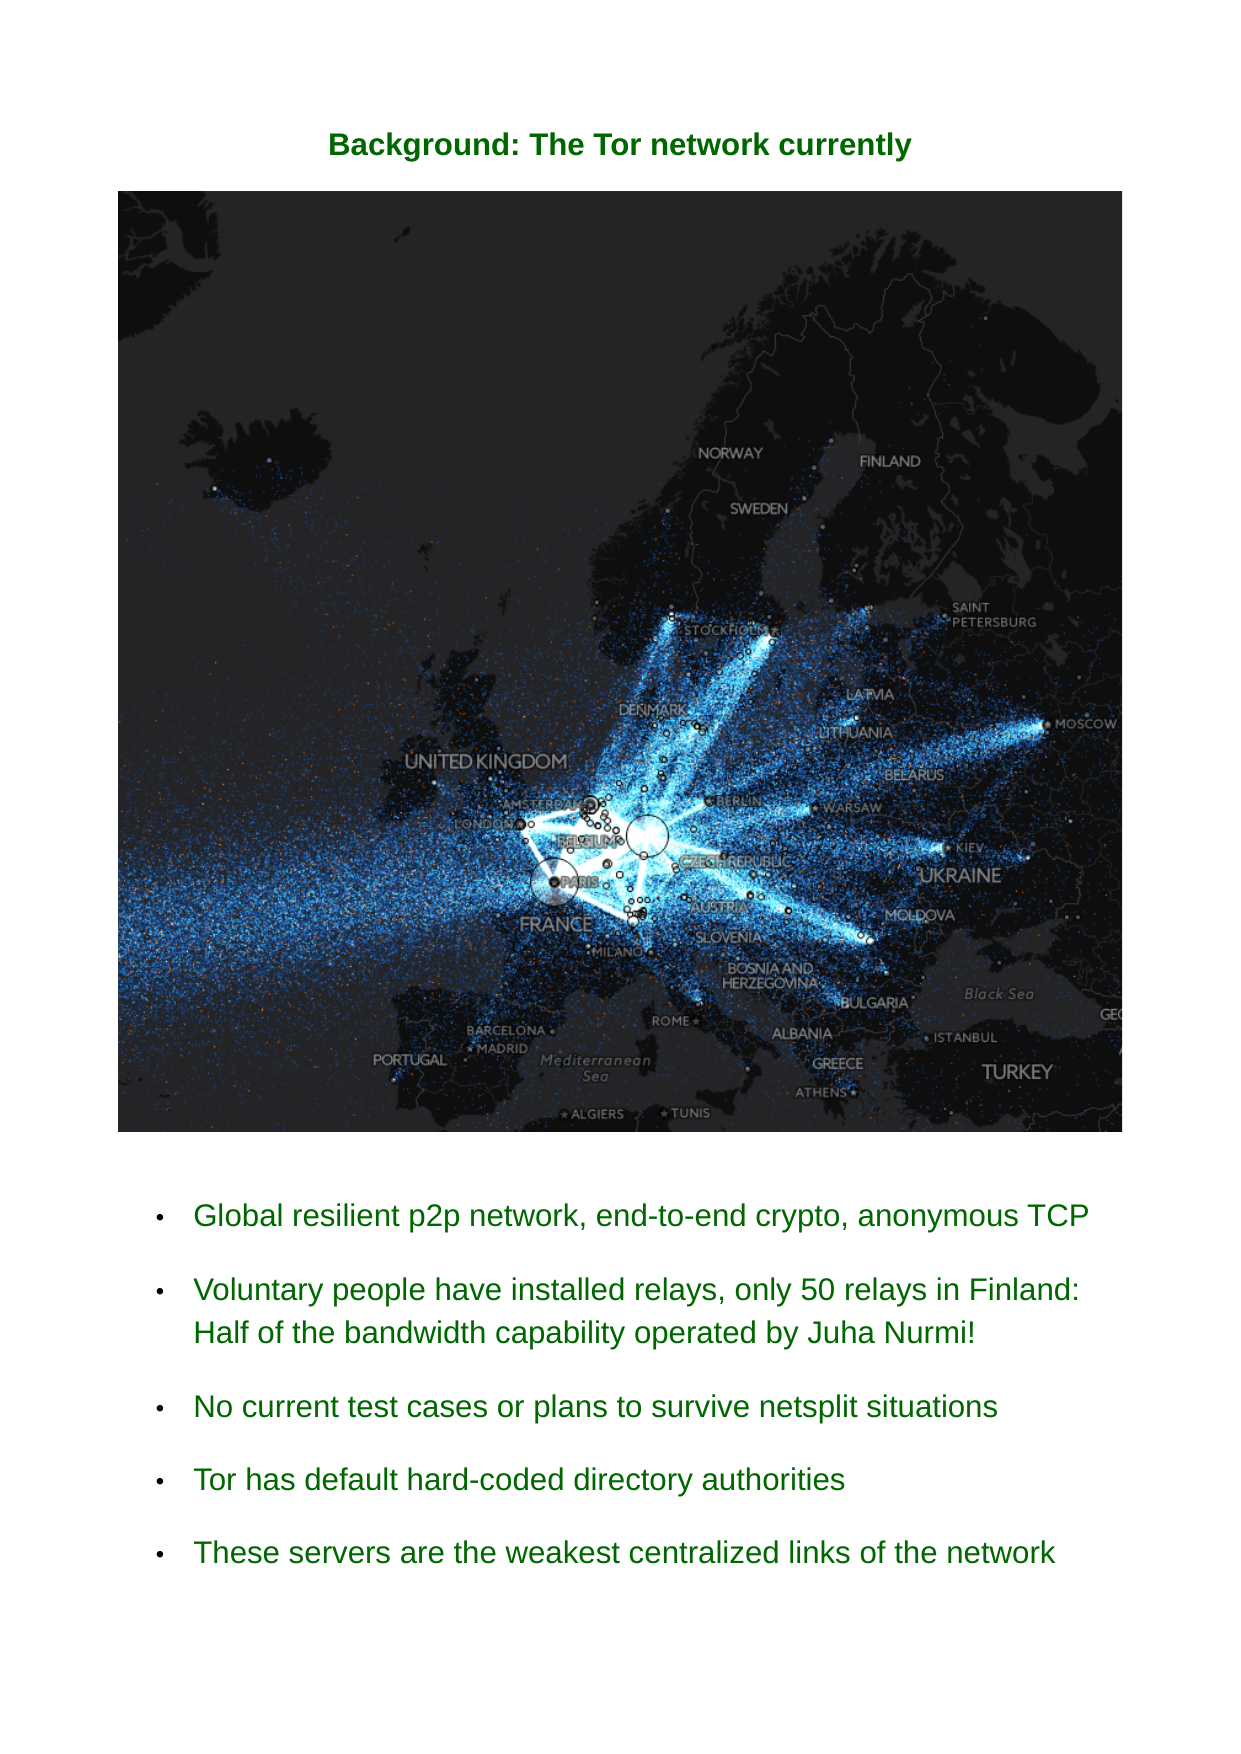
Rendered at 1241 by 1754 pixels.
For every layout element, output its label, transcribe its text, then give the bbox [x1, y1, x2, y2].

list Global resilient p2p network, end-to-end crypto, anonymous TCP [156, 1190, 1122, 1233]
list No current test cases or plans to survive netsplit situations [156, 1380, 1122, 1424]
list Background: The Tor network currently [118, 118, 1122, 162]
picture [118, 191, 1123, 1132]
list Voluntary people have installed relays, only 50 relays in Finland: Half of the bandwidth capability operated by Juha Nurmi! [156, 1263, 1122, 1350]
list These servers are the weakest centralized links of the network [156, 1526, 1122, 1570]
list Tor has default hard-coded directory authorities [156, 1453, 1122, 1497]
